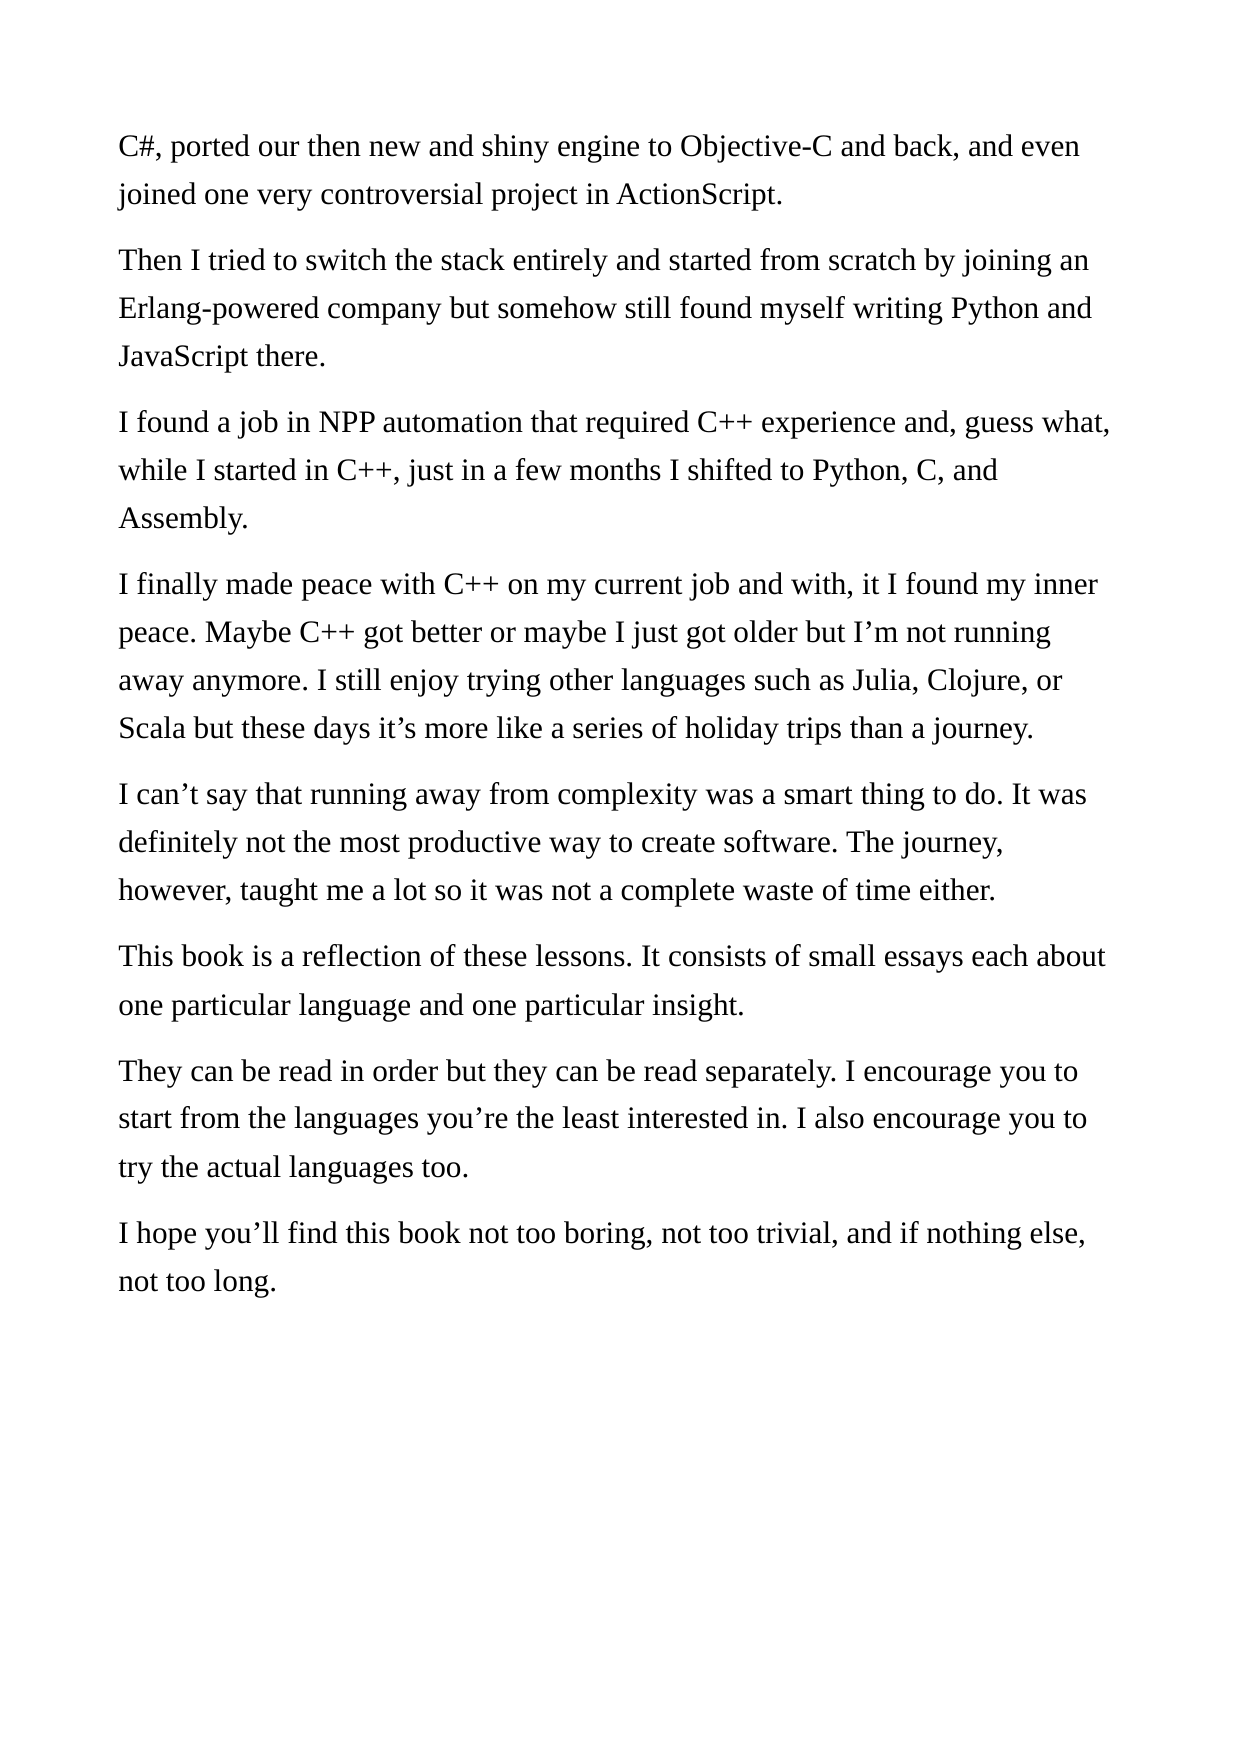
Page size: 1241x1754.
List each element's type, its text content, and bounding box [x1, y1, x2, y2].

text I found a job in NPP automation that required C++ experience and, guess what, while I started in C++, just in a few months I shifted to Python, C, and Assembly. [118, 394, 1122, 538]
text Then I tried to switch the stack entirely and started from scratch by joining an Erlang-powered company but somehow still found myself writing Python and JavaScript there. [118, 232, 1122, 376]
text I hope you’ll find this book not too boring, not too trivial, and if nothing else, not too long. [118, 1205, 1122, 1301]
text This book is a reflection of these lessons. It consists of small essays each about one particular language and one particular insight. [118, 928, 1122, 1024]
text They can be read in order but they can be read separately. I encourage you to start from the languages you’re the least interested in. I also encourage you to try the actual languages too. [118, 1043, 1122, 1187]
text C#, ported our then new and shiny engine to Objective-C and back, and even joined one very controversial project in ActionScript. [118, 118, 1122, 214]
text I finally made peace with C++ on my current job and with, it I found my inner peace. Maybe C++ got better or maybe I just got older but I’m not running away anymore. I still enjoy trying other languages such as Julia, Clojure, or Scala but these days it’s more like a series of holiday trips than a journey. [118, 556, 1122, 748]
text I can’t say that running away from complexity was a smart thing to do. It was definitely not the most productive way to create software. The journey, however, taught me a lot so it was not a complete waste of time either. [118, 766, 1122, 911]
